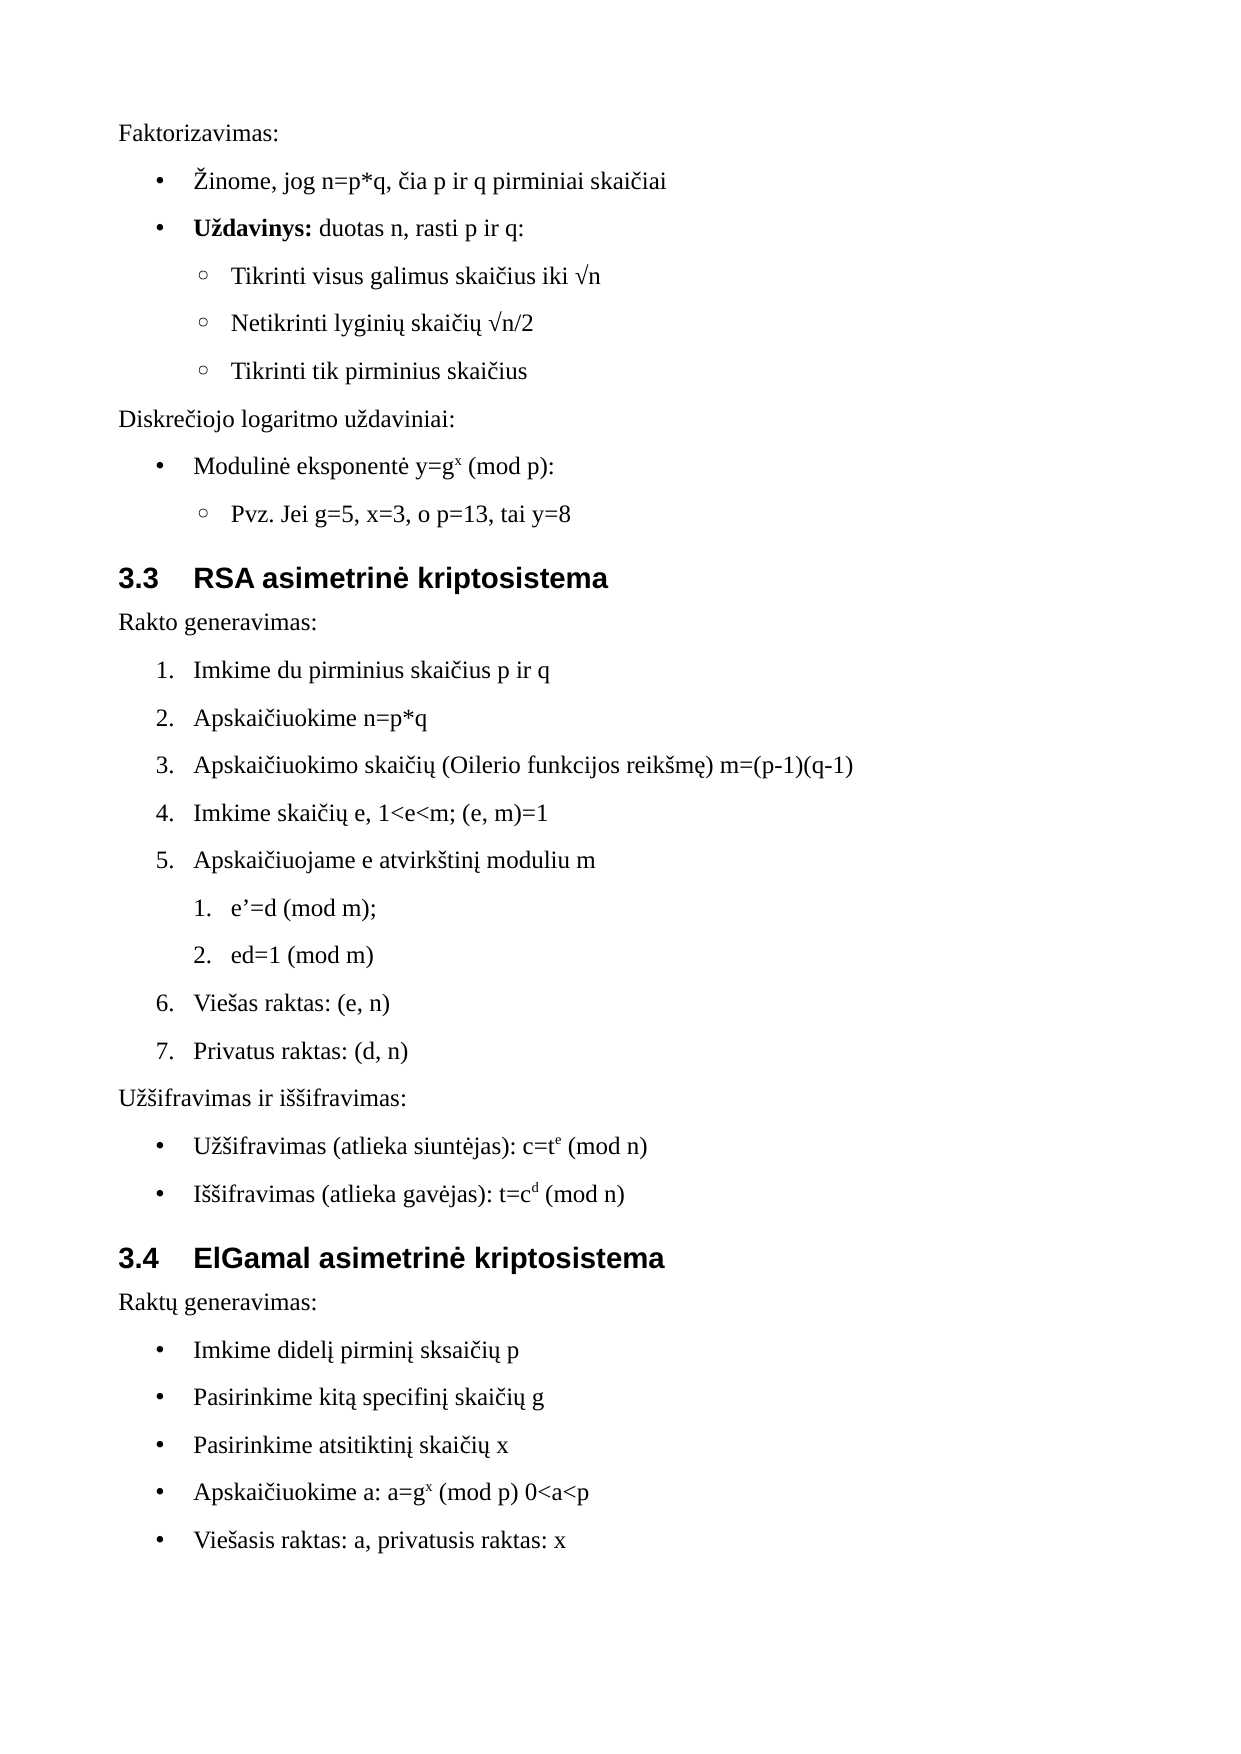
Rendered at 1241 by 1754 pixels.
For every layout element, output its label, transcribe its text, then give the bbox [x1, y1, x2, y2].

list Uždavinys: duotas n, rasti p ir q: [156, 213, 1122, 242]
subtitle ElGamal asimetrinė kriptosistema [118, 1241, 1122, 1274]
list Privatus raktas: (d, n) [156, 1036, 1122, 1064]
text Rakto generavimas: [118, 607, 1122, 636]
list Žinome, jog n=p*q, čia p ir q pirminiai skaičiai [156, 166, 1122, 194]
list Imkime skaičių e, 1<e<m; (e, m)=1 [156, 798, 1122, 827]
list Užšifravimas (atlieka siuntėjas): c=te (mod n) [156, 1131, 1122, 1160]
list Pvz. Jei g=5, x=3, o p=13, tai y=8 [193, 499, 1122, 528]
list Modulinė eksponentė y=gx (mod p): [156, 451, 1122, 480]
text Užšifravimas ir iššifravimas: [118, 1083, 1122, 1112]
list Pasirinkime kitą specifinį skaičių g [156, 1382, 1122, 1411]
list Tikrinti tik pirminius skaičius [193, 356, 1122, 385]
list e’=d (mod m); [193, 893, 1122, 922]
text Diskrečiojo logaritmo uždaviniai: [118, 404, 1122, 432]
list Tikrinti visus galimus skaičius iki √n [193, 261, 1122, 290]
subtitle RSA asimetrinė kriptosistema [118, 561, 1122, 595]
list Apskaičiuokime a: a=gx (mod p) 0<a<p [156, 1477, 1122, 1506]
list Iššifravimas (atlieka gavėjas): t=cd (mod n) [156, 1179, 1122, 1207]
text Raktų generavimas: [118, 1287, 1122, 1316]
list Pasirinkime atsitiktinį skaičių x [156, 1430, 1122, 1459]
list Apskaičiuojame e atvirkštinį moduliu m [156, 845, 1122, 874]
list Apskaičiuokime n=p*q [156, 703, 1122, 731]
list Viešas raktas: (e, n) [156, 988, 1122, 1017]
text Faktorizavimas: [118, 118, 1122, 147]
list Netikrinti lyginių skaičių √n/2 [193, 308, 1122, 337]
list Imkime didelį pirminį sksaičių p [156, 1335, 1122, 1363]
list Viešasis raktas: a, privatusis raktas: x [156, 1525, 1122, 1554]
list Imkime du pirminius skaičius p ir q [156, 655, 1122, 684]
list Apskaičiuokimo skaičių (Oilerio funkcijos reikšmę) m=(p-1)(q-1) [156, 750, 1122, 779]
list ed=1 (mod m) [193, 941, 1122, 969]
